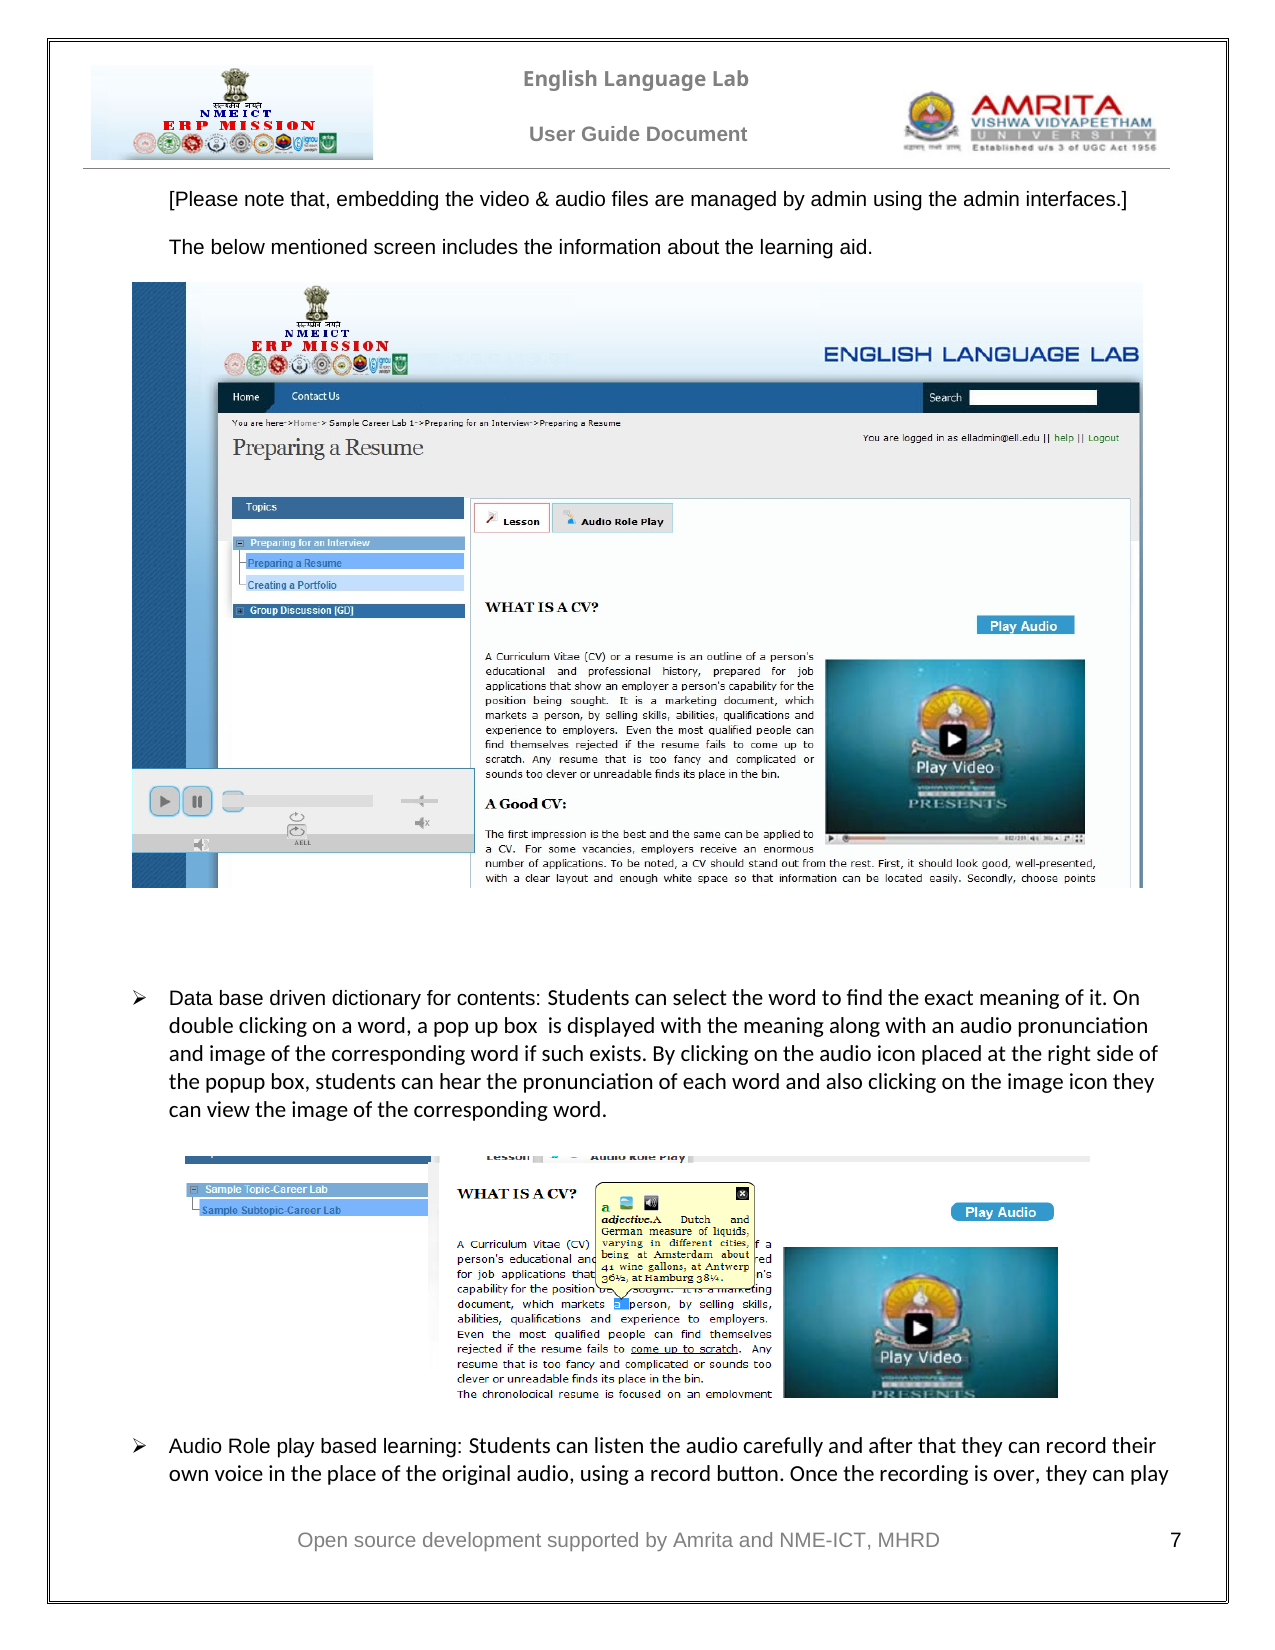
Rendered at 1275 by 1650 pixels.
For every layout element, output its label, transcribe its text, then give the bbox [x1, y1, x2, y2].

list Data base driven dictionary for contents: Students can select the word to find the exact meaning of it. On double clicking on a word, a pop up box is displayed with the meaning along with an audio pronunciation and image of the corresponding word if such exists. By clicking on the audio icon placed at the right side of the popup box, students can hear the pronunciation of each word and also clicking on the image icon they can view the image of the corresponding word. [131, 983, 1181, 1123]
list Audio Role play based learning: Students can listen the audio carefully and after that they can record their own voice in the place of the original audio, using a record button. Once the recording is over, they can play [131, 1431, 1181, 1487]
picture [90, 65, 374, 160]
text [Please note that, embedding the video & audio files are managed by admin using the admin interfaces.] [169, 187, 1181, 211]
text The below mentioned screen includes the information about the learning aid. [169, 234, 1181, 258]
picture [132, 282, 1143, 888]
picture [897, 87, 1165, 160]
picture [185, 1156, 1090, 1398]
